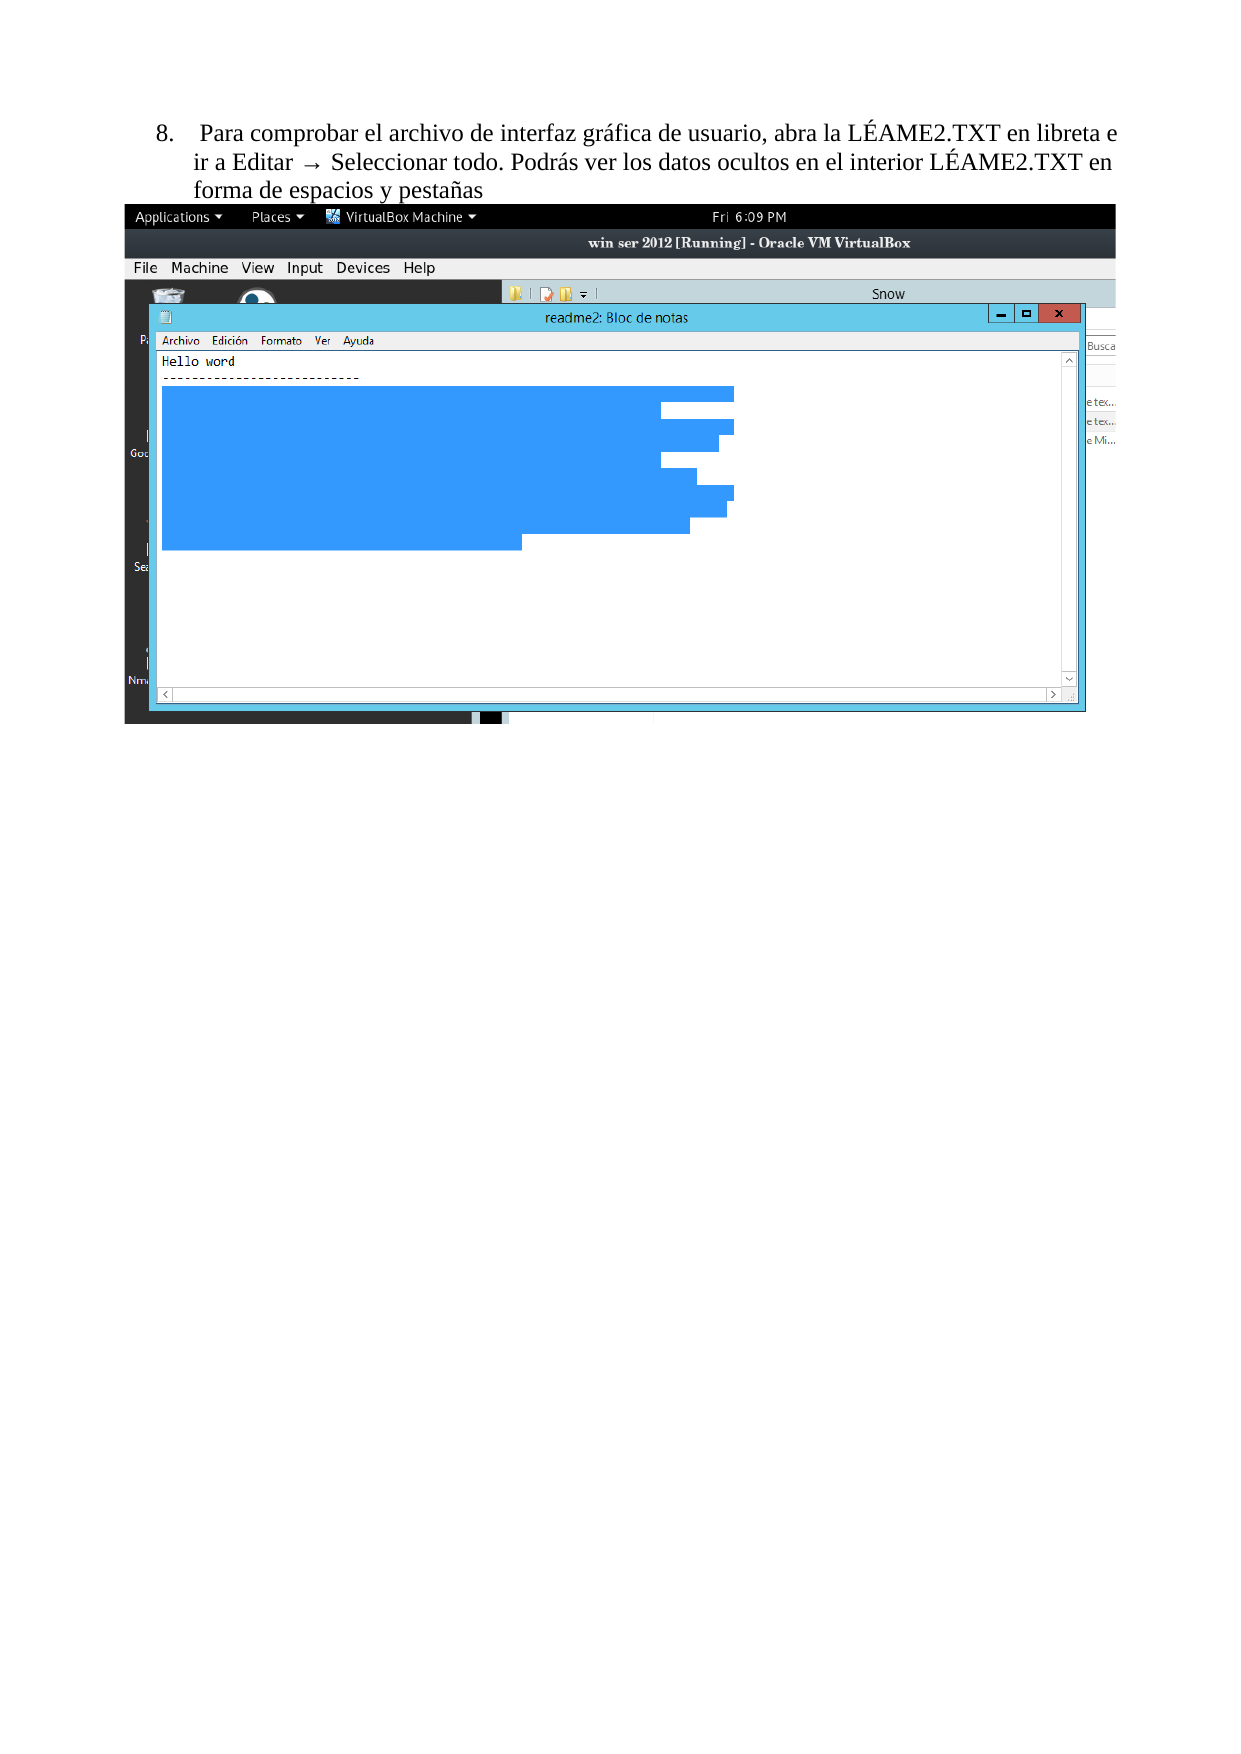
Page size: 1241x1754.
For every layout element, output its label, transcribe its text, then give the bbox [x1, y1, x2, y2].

list Para comprobar el archivo de interfaz gráfica de usuario, abra la LÉAME2.TXT en libreta e ir a Editar → Seleccionar todo. Podrás ver los datos ocultos en el interior LÉAME2.TXT en forma de espacios y pestañas [156, 118, 1122, 204]
picture [124, 204, 1116, 724]
